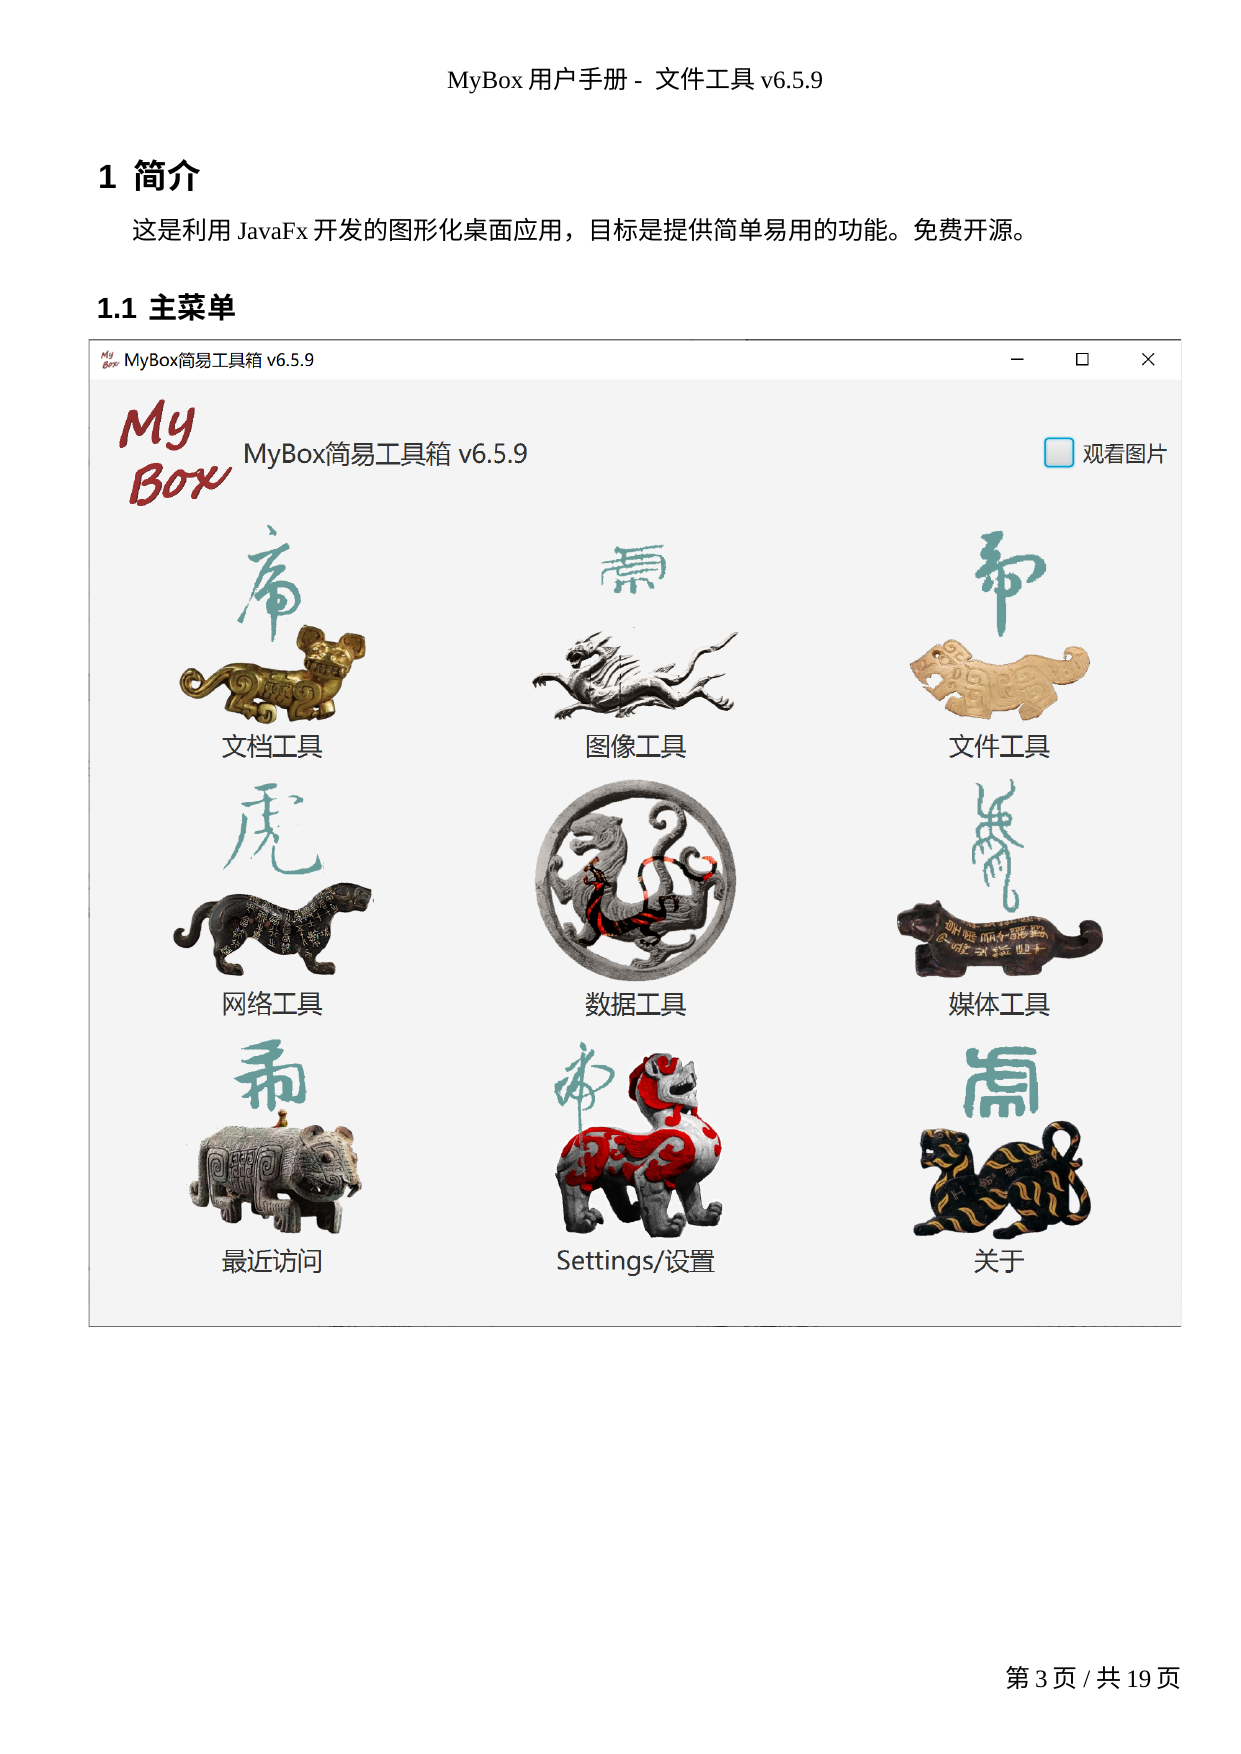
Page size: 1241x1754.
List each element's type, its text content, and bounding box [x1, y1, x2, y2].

subtitle 简介 [88, 150, 1181, 198]
subtitle 主菜单 [88, 284, 1181, 327]
picture [88, 339, 1182, 1327]
text 这是利用JavaFx开发的图形化桌面应用，目标是提供简单易用的功能。免费开源。 [88, 211, 1181, 247]
